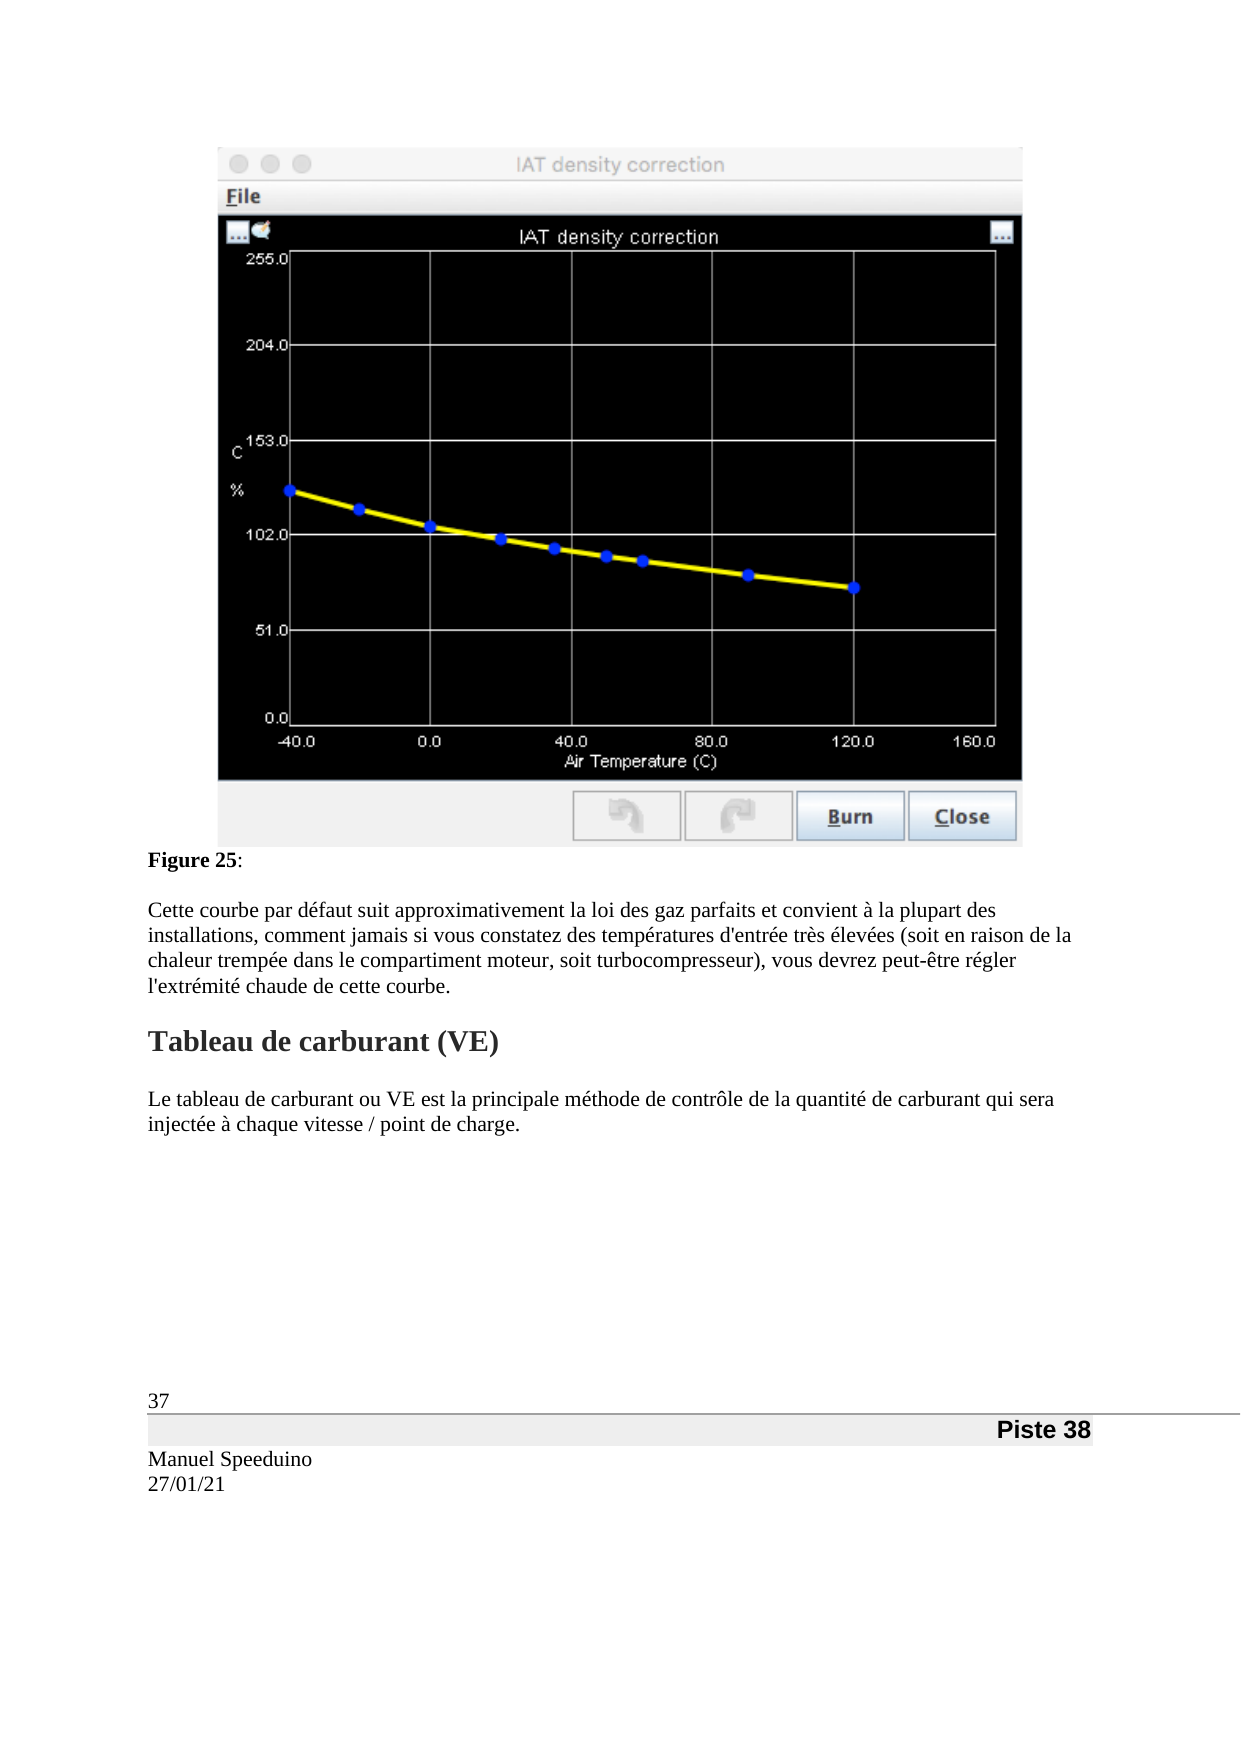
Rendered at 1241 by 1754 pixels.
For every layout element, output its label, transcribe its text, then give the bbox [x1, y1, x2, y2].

text Figure 25: iatDensity.png [148, 847, 1093, 872]
text 37 [148, 1388, 1093, 1413]
text Le tableau de carburant ou VE est la principale méthode de contrôle de la quantité de carburant qui sera injectée à chaque vitesse / point de charge. [148, 1086, 1093, 1136]
text 27/01/21 [148, 1471, 1093, 1496]
text Tableau de carburant (VE) [148, 1023, 1093, 1058]
table_header Piste 38 [148, 1415, 1093, 1446]
text Manuel Speeduino [148, 1446, 1093, 1471]
text Cette courbe par défaut suit approximativement la loi des gaz parfaits et convient à la plupart des installations, comment jamais si vous constatez des températures d'entrée très élevées (soit en raison de la chaleur trempée dans le compartiment moteur, soit turbocompresseur), vous devrez peut-être régler l'extrémité chaude de cette courbe. [148, 897, 1093, 998]
